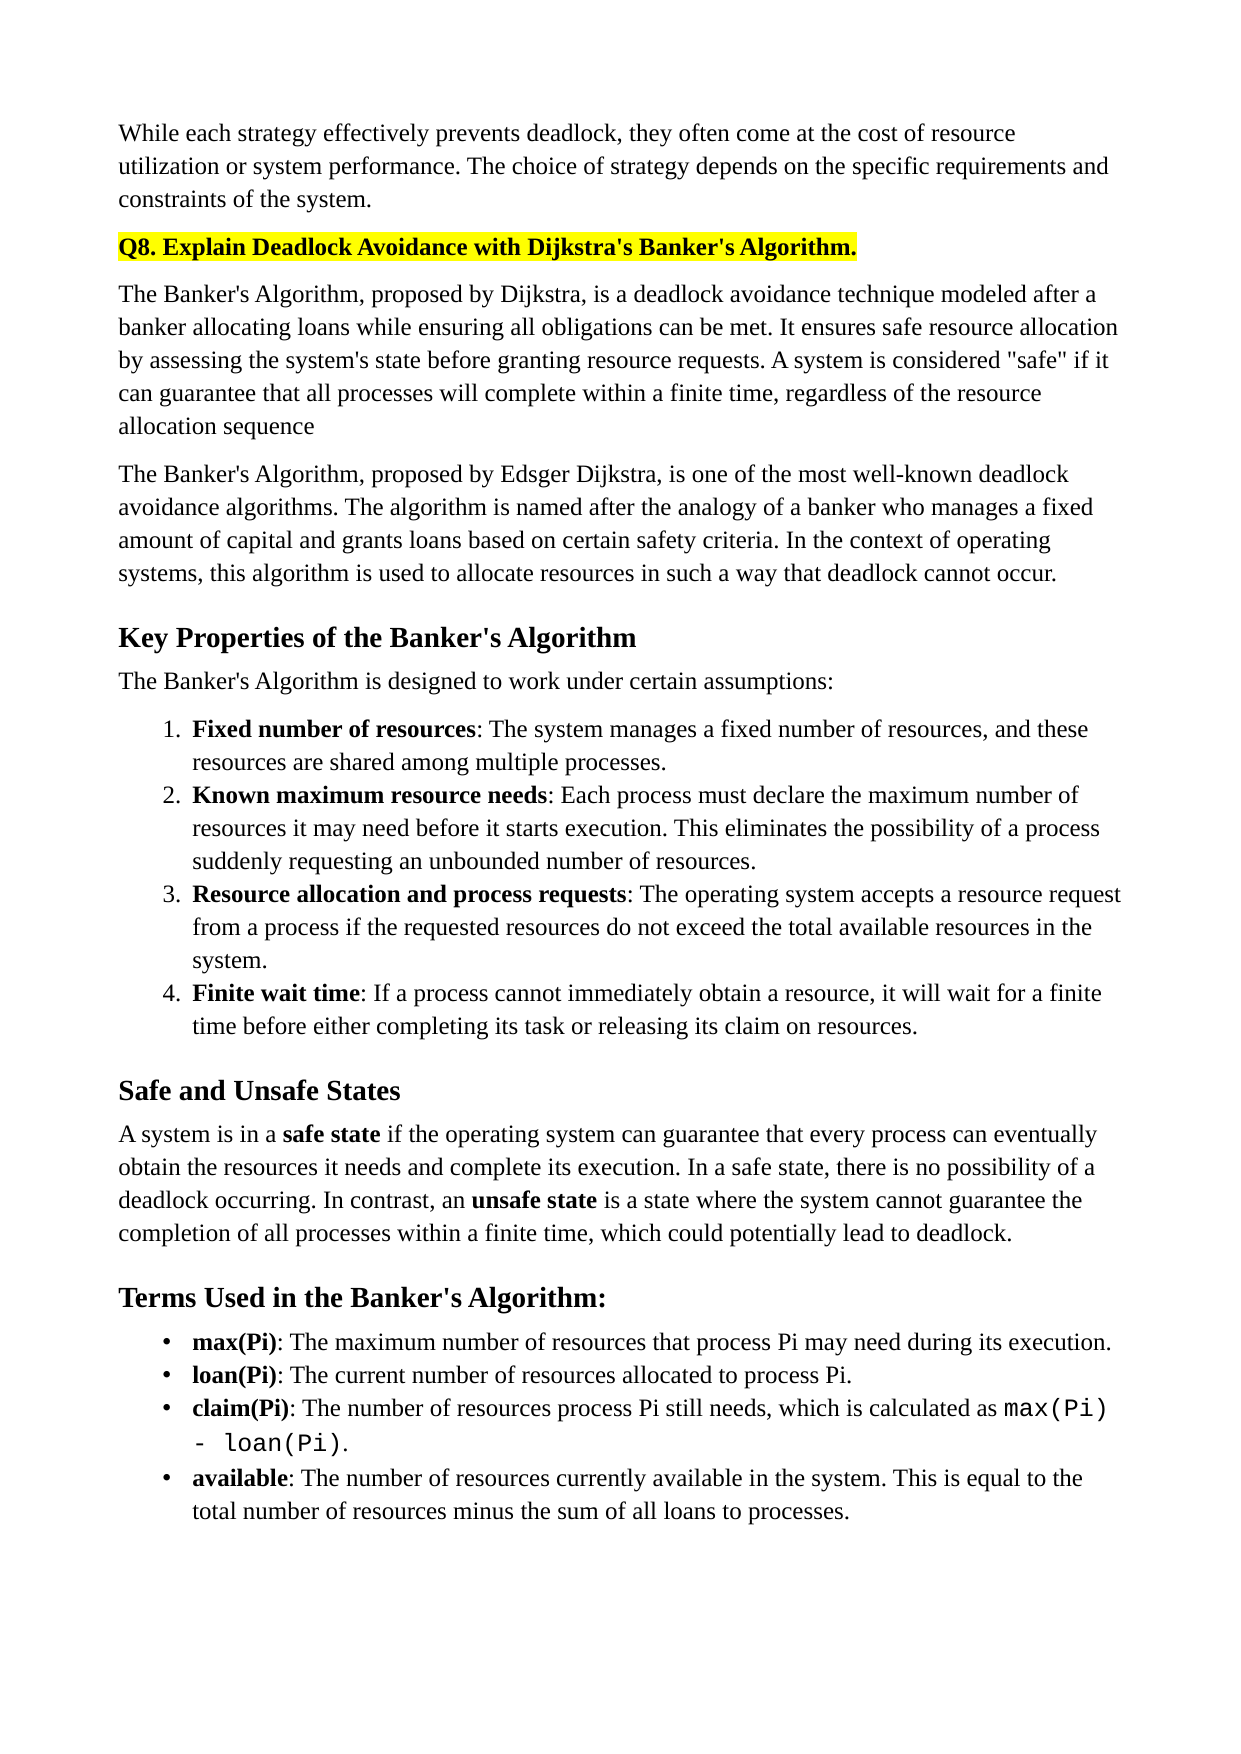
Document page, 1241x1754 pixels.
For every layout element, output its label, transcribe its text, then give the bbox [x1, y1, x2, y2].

subtitle Safe and Unsafe States [118, 1073, 1122, 1107]
list claim(Pi): The number of resources process Pi still needs, which is calculated as max(Pi) - loan(Pi). [162, 1393, 1122, 1459]
text The Banker's Algorithm is designed to work under certain assumptions: [118, 666, 1122, 695]
list available: The number of resources currently available in the system. This is equal to the total number of resources minus the sum of all loans to processes. [162, 1463, 1122, 1525]
list Fixed number of resources: The system manages a fixed number of resources, and these resources are shared among multiple processes. [162, 714, 1122, 776]
list Known maximum resource needs: Each process must declare the maximum number of resources it may need before it starts execution. This eliminates the possibility of a process suddenly requesting an unbounded number of resources. [162, 780, 1122, 875]
text The Banker's Algorithm, proposed by Dijkstra, is a deadlock avoidance technique modeled after a banker allocating loans while ensuring all obligations can be met. It ensures safe resource allocation by assessing the system's state before granting resource requests. A system is considered "safe" if it can guarantee that all processes will complete within a finite time, regardless of the resource allocation sequence [118, 279, 1122, 440]
list max(Pi): The maximum number of resources that process Pi may need during its execution. [162, 1327, 1122, 1355]
text Q8. Explain Deadlock Avoidance with Dijkstra's Banker's Algorithm. [118, 232, 1122, 261]
list Finite wait time: If a process cannot immediately obtain a resource, it will wait for a finite time before either completing its task or releasing its claim on resources. [162, 978, 1122, 1040]
text A system is in a safe state if the operating system can guarantee that every process can eventually obtain the resources it needs and complete its execution. In a safe state, there is no possibility of a deadlock occurring. In contrast, an unsafe state is a state where the system cannot guarantee the completion of all processes within a finite time, which could potentially lead to deadlock. [118, 1119, 1122, 1247]
subtitle Key Properties of the Banker's Algorithm [118, 620, 1122, 654]
text The Banker's Algorithm, proposed by Edsger Dijkstra, is one of the most well-known deadlock avoidance algorithms. The algorithm is named after the analogy of a banker who manages a fixed amount of capital and grants loans based on certain safety criteria. In the context of operating systems, this algorithm is used to allocate resources in such a way that deadlock cannot occur. [118, 459, 1122, 587]
list Resource allocation and process requests: The operating system accepts a resource request from a process if the requested resources do not exceed the total available resources in the system. [162, 879, 1122, 974]
subtitle Terms Used in the Banker's Algorithm: [118, 1281, 1122, 1314]
text While each strategy effectively prevents deadlock, they often come at the cost of resource utilization or system performance. The choice of strategy depends on the specific requirements and constraints of the system. [118, 118, 1122, 213]
list loan(Pi): The current number of resources allocated to process Pi. [162, 1360, 1122, 1388]
